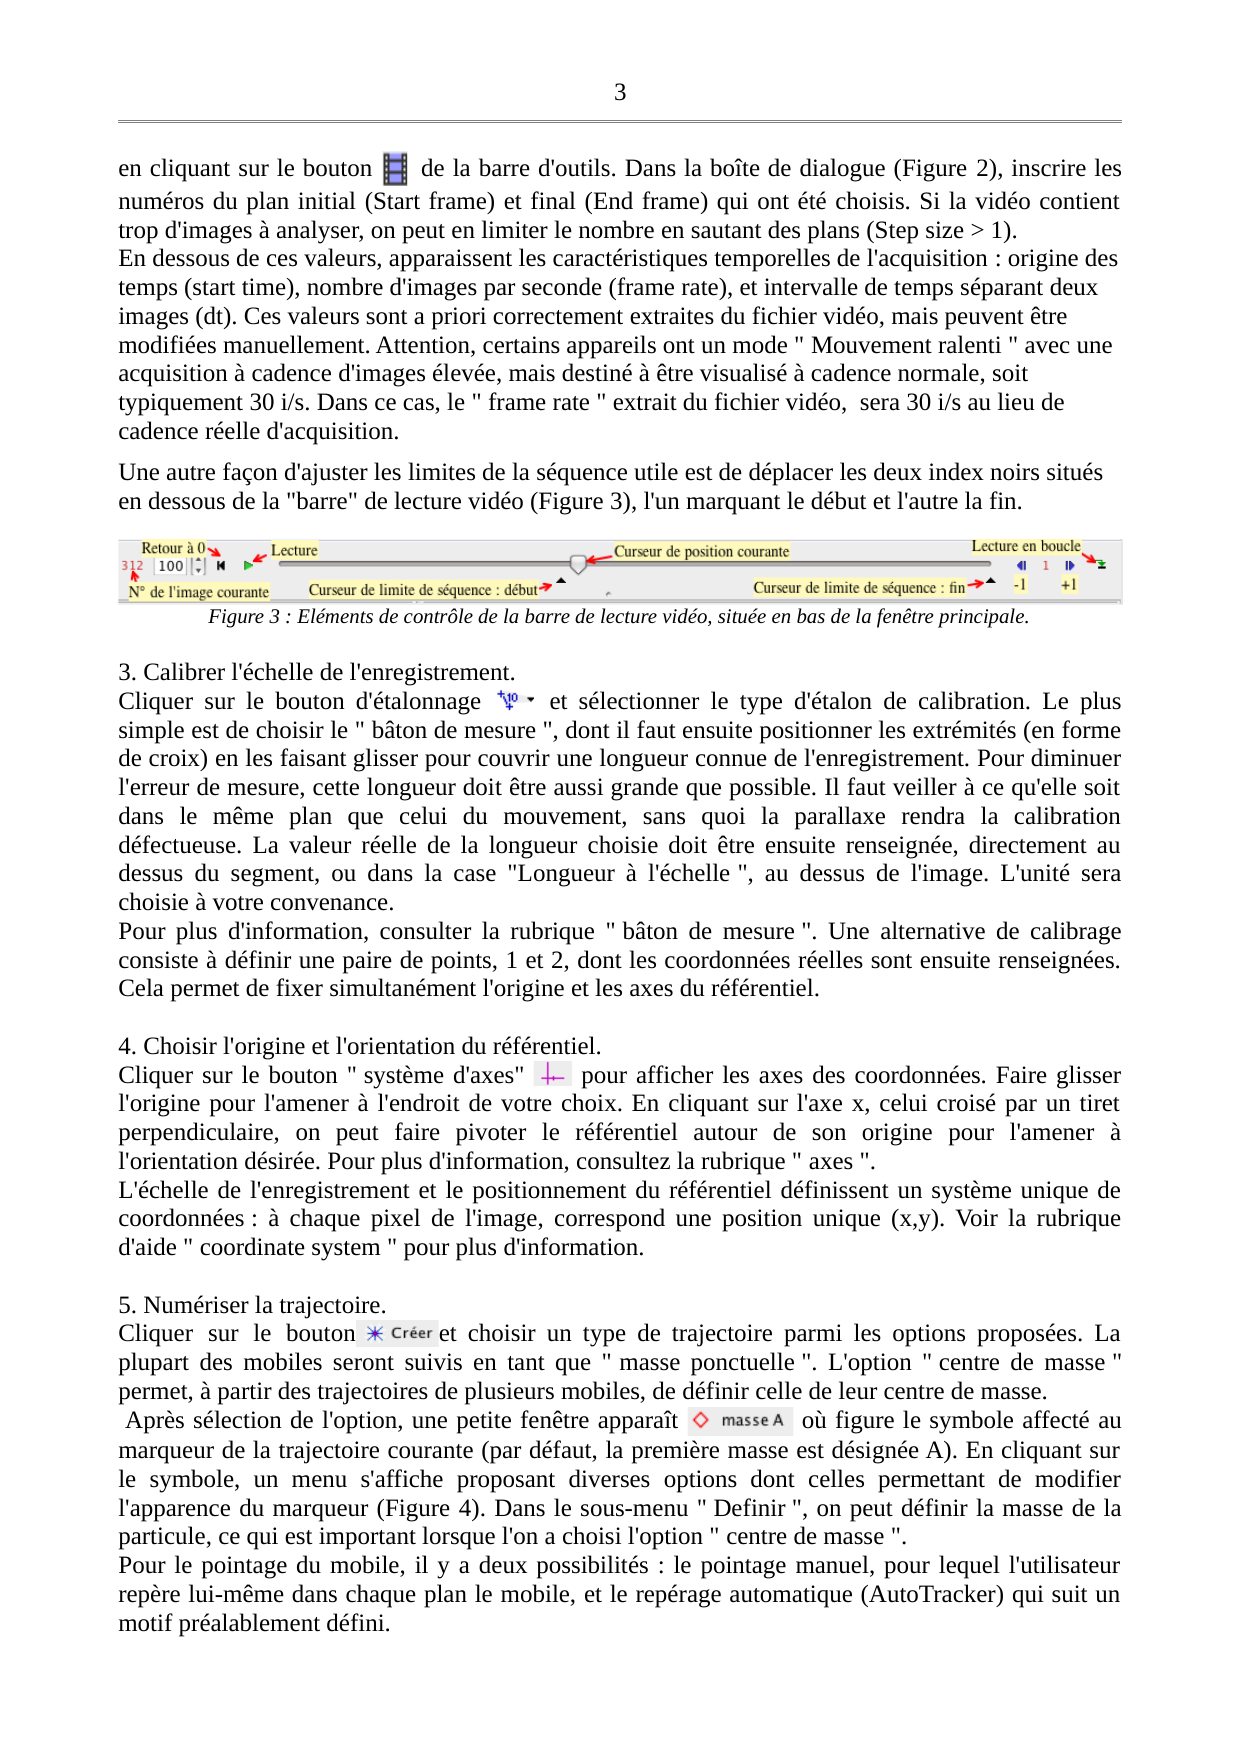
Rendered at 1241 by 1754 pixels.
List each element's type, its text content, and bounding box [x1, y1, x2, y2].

text En dessous de ces valeurs, apparaissent les caractéristiques temporelles de l'acquisition : origine des temps (start time), nombre d'images par seconde (frame rate), et intervalle de temps séparant deux images (dt). Ces valeurs sont a priori correctement extraites du fichier vidéo, mais peuvent être modifiées manuellement. Attention, certains appareils ont un mode " Mouvement ralenti " avec une acquisition à cadence d'images élevée, mais destiné à être visualisé à cadence normale, soit typiquement 30 i/s. Dans ce cas, le " frame rate " extrait du fichier vidéo, sera 30 i/s au lieu de cadence réelle d'acquisition. [118, 243, 1122, 445]
picture [496, 689, 534, 711]
text 4. Choisir l'origine et l'orientation du référentiel. [118, 1031, 1122, 1060]
text Cliquer sur le bouton d'étalonnage et sélectionner le type d'étalon de calibration. Le plus simple est de choisir le " bâton de mesure ", dont il faut ensuite positionner les extrémités (en forme de croix) en les faisant glisser pour couvrir une longueur connue de l'enregistrement. Pour diminuer l'erreur de mesure, cette longueur doit être aussi grande que possible. Il faut veiller à ce qu'elle soit dans le même plan que celui du mouvement, sans quoi la parallaxe rendra la calibration défectueuse. La valeur réelle de la longueur choisie doit être ensuite renseignée, directement au dessus du segment, ou dans la case "Longueur à l'échelle ", au dessus de l'image. L'unité sera choisie à votre convenance. [118, 686, 1122, 916]
text 5. Numériser la trajectoire. [118, 1290, 1122, 1318]
picture [533, 1061, 573, 1086]
picture [356, 1320, 439, 1347]
text Cliquer sur le bouton " système d'axes" pour afficher les axes des coordonnées. Faire glisser l'origine pour l'amener à l'endroit de votre choix. En cliquant sur l'axe x, celui croisé par un tiret perpendiculaire, on peut faire pivoter le référentiel autour de son origine pour l'amener à l'orientation désirée. Pour plus d'information, consultez la rubrique " axes ". [118, 1060, 1122, 1175]
text Cliquer sur le bouton et choisir un type de trajectoire parmi les options proposées. La plupart des mobiles seront suivis en tant que " masse ponctuelle ". L'option " centre de masse " permet, à partir des trajectoires de plusieurs mobiles, de définir celle de leur centre de masse. [118, 1318, 1122, 1405]
text Pour le pointage du mobile, il y a deux possibilités : le pointage manuel, pour lequel l'utilisateur repère lui-même dans chaque plan le mobile, et le repérage automatique (AutoTracker) qui suit un motif préalablement défini. [118, 1550, 1122, 1636]
picture [687, 1407, 794, 1436]
text en cliquant sur le bouton de la barre d'outils. Dans la boîte de dialogue (Figure 2), inscrire les numéros du plan initial (Start frame) et final (End frame) qui ont été choisis. Si la vidéo contient trop d'images à analyser, on peut en limiter le nombre en sautant des plans (Step size > 1). [118, 152, 1122, 243]
text Pour plus d'information, consulter la rubrique " bâton de mesure ". Une alternative de calibrage consiste à définir une paire de points, 1 et 2, dont les coordonnées réelles sont ensuite renseignées. Cela permet de fixer simultanément l'origine et les axes du référentiel. [118, 916, 1122, 1002]
text L'échelle de l'enregistrement et le positionnement du référentiel définissent un système unique de coordonnées : à chaque pixel de l'image, correspond une position unique (x,y). Voir la rubrique d'aide " coordinate system " pour plus d'information. [118, 1175, 1122, 1261]
picture [118, 539, 1123, 605]
text Après sélection de l'option, une petite fenêtre apparaît où figure le symbole affecté au marqueur de la trajectoire courante (par défaut, la première masse est désignée A). En cliquant sur le symbole, un menu s'affiche proposant diverses options dont celles permettant de modifier l'apparence du marqueur (Figure 4). Dans le sous-menu " Definir ", on peut définir la masse de la particule, ce qui est important lorsque l'on a choisi l'option " centre de masse ". [118, 1405, 1122, 1550]
text Une autre façon d'ajuster les limites de la séquence utile est de déplacer les deux index noirs situés en dessous de la "barre" de lecture vidéo (Figure 3), l'un marquant le début et l'autre la fin. [118, 457, 1122, 515]
picture [382, 151, 408, 186]
text 3. Calibrer l'échelle de l'enregistrement. [118, 657, 1122, 686]
text Figure 3 : Eléments de contrôle de la barre de lecture vidéo, située en bas de la fenêtre principale. [118, 605, 1122, 628]
